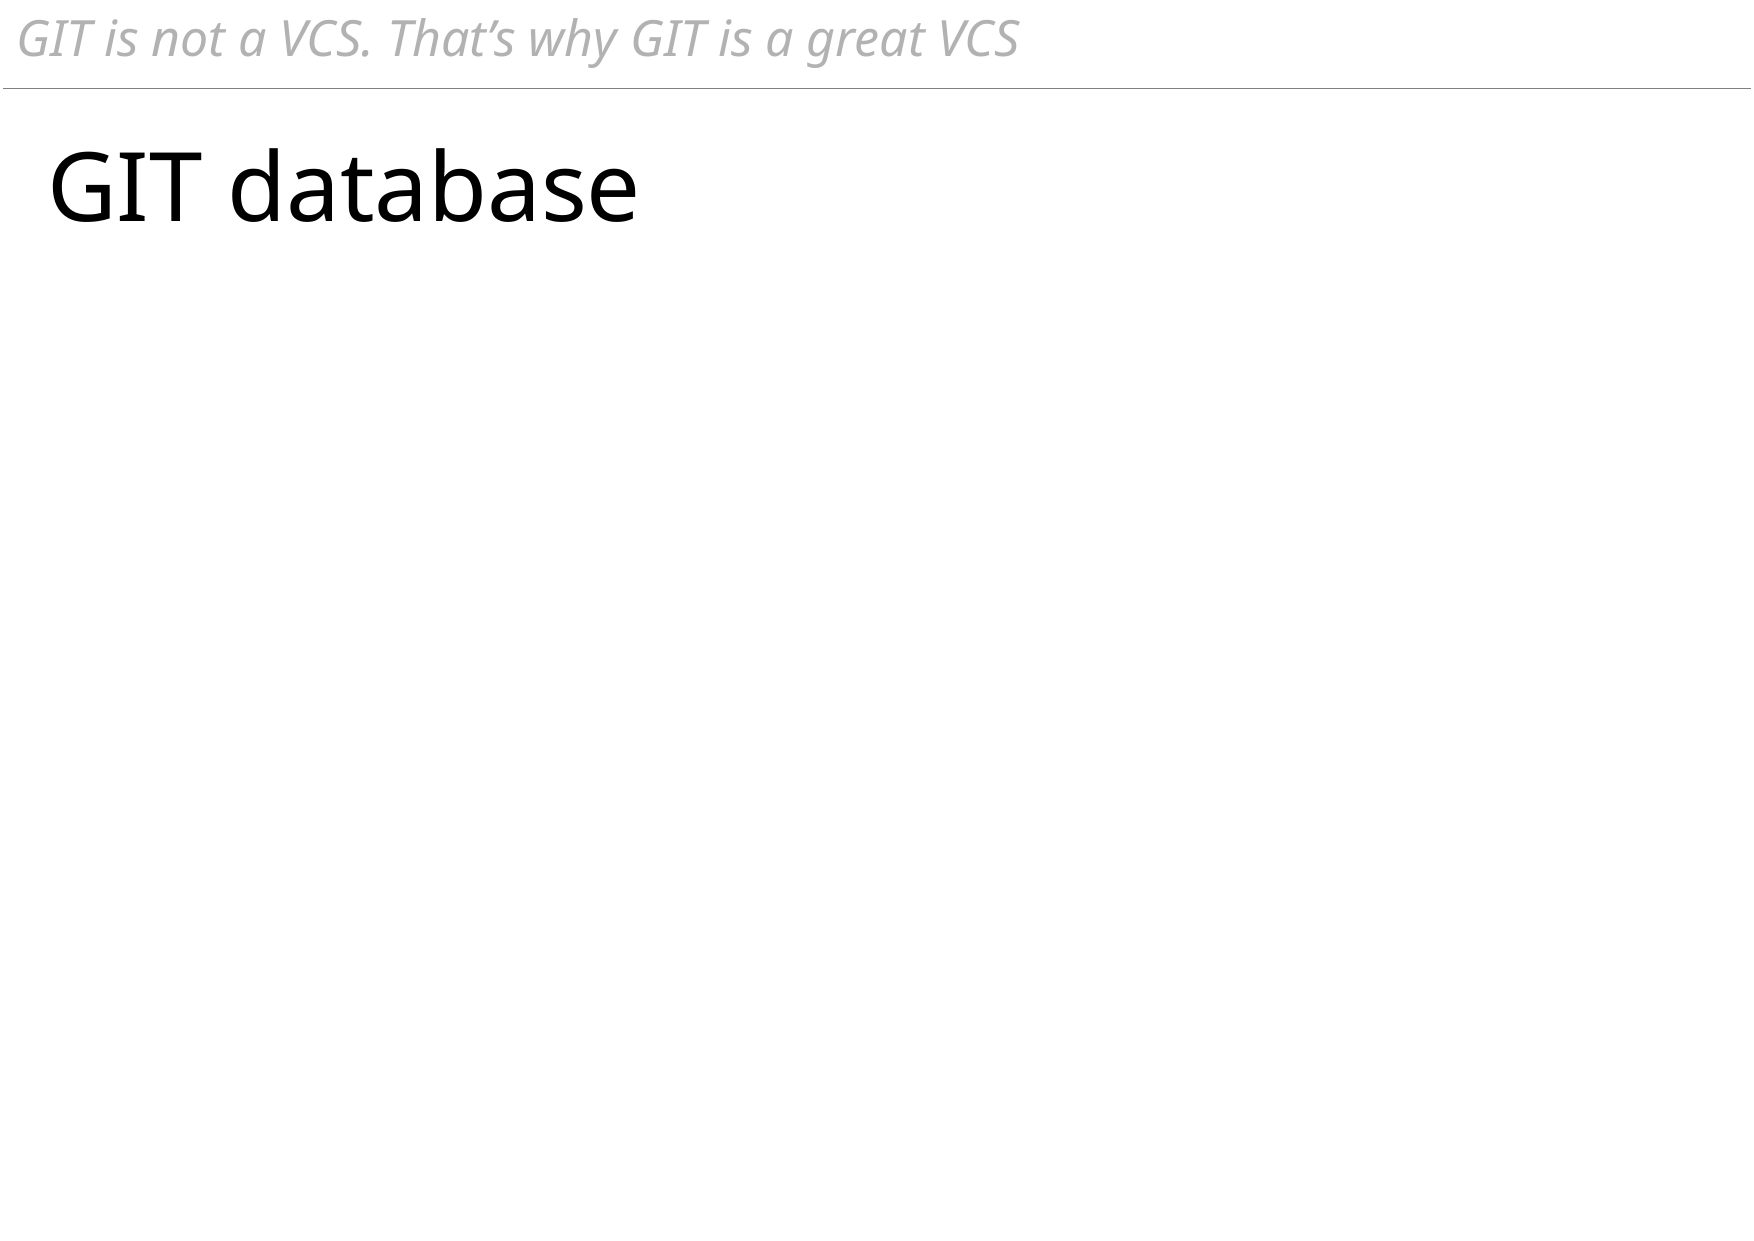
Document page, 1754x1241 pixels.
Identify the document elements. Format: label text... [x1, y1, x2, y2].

text GIT database [3, 118, 1751, 249]
